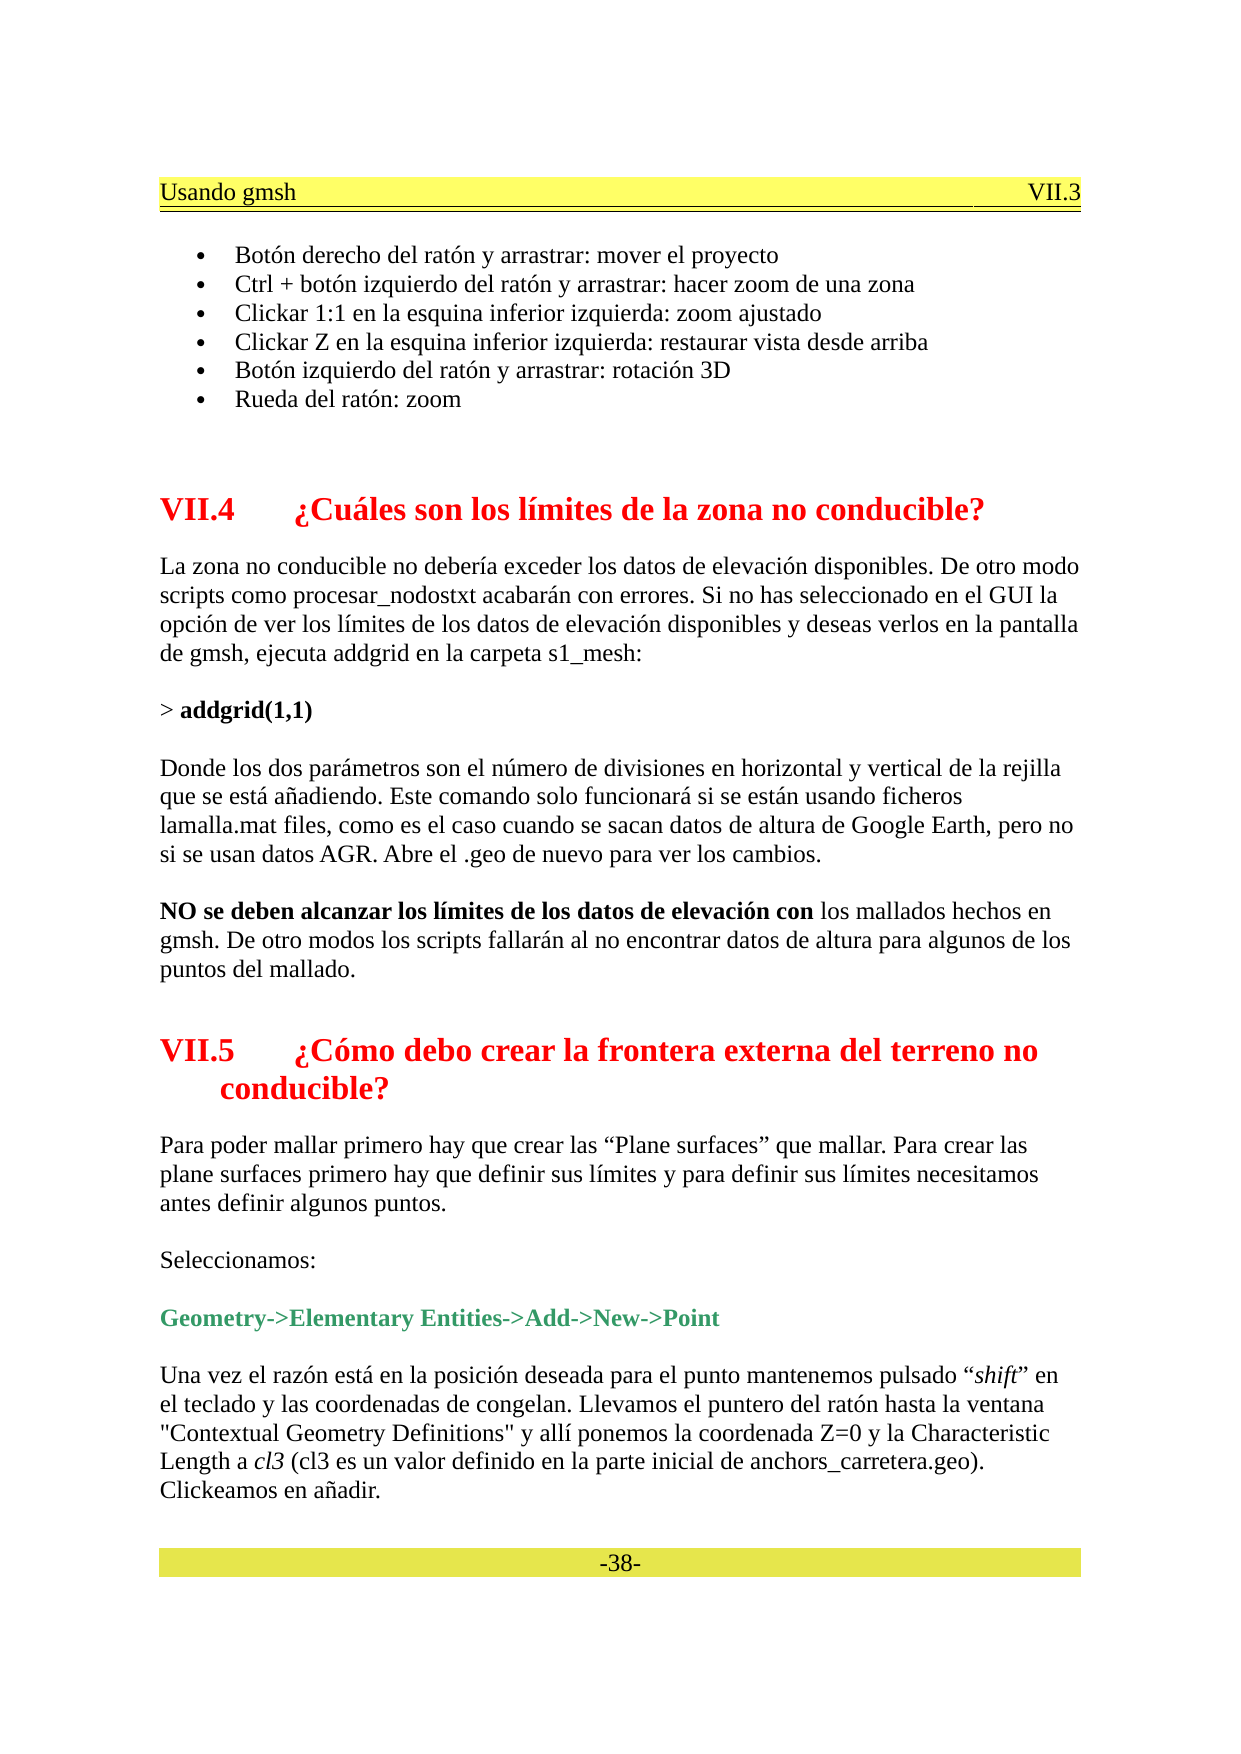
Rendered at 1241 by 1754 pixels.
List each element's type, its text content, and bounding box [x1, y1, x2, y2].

subtitle ¿Cuáles son los límites de la zona no conducible? [159, 489, 1081, 528]
text Donde los dos parámetros son el número de divisiones en horizontal y vertical de la rejilla que se está añadiendo. Este comando solo funcionará si se están usando ficheros lamalla.mat files, como es el caso cuando se sacan datos de altura de Google Earth, pero no si se usan datos AGR. Abre el .geo de nuevo para ver los cambios. [159, 753, 1081, 868]
text La zona no conducible no debería exceder los datos de elevación disponibles. De otro modo scripts como procesar_nodostxt acabarán con errores. Si no has seleccionado en el GUI la opción de ver los límites de los datos de elevación disponibles y deseas verlos en la pantalla de gmsh, ejecuta addgrid en la carpeta s1_mesh: [159, 551, 1081, 666]
list Botón derecho del ratón y arrastrar: mover el proyecto [197, 240, 1081, 269]
list Clickar 1:1 en la esquina inferior izquierda: zoom ajustado [197, 298, 1081, 327]
list Ctrl + botón izquierdo del ratón y arrastrar: hacer zoom de una zona [197, 269, 1081, 298]
list Rueda del ratón: zoom [197, 384, 1081, 413]
text NO se deben alcanzar los límites de los datos de elevación con los mallados hechos en gmsh. De otro modos los scripts fallarán al no encontrar datos de altura para algunos de los puntos del mallado. [159, 896, 1081, 983]
text > addgrid(1,1) [159, 695, 1081, 753]
list Clickar Z en la esquina inferior izquierda: restaurar vista desde arriba [197, 327, 1081, 355]
list Botón izquierdo del ratón y arrastrar: rotación 3D [197, 355, 1081, 384]
text Para poder mallar primero hay que crear las “Plane surfaces” que mallar. Para crear las plane surfaces primero hay que definir sus límites y para definir sus límites necesitamos antes definir algunos puntos. Seleccionamos: Geometry->Elementary Entities->Add->New->Point Una vez el razón está en la posición deseada para el punto mantenemos pulsado “shift” en el teclado y las coordenadas de congelan. Llevamos el puntero del ratón hasta la ventana "Contextual Geometry Definitions" y allí ponemos la coordenada Z=0 y la Characteristic Length a cl3 (cl3 es un valor definido en la parte inicial de anchors_carretera.geo). Clickeamos en añadir. [159, 1130, 1081, 1504]
subtitle ¿Cómo debo crear la frontera externa del terreno no conducible? [159, 1030, 1081, 1107]
